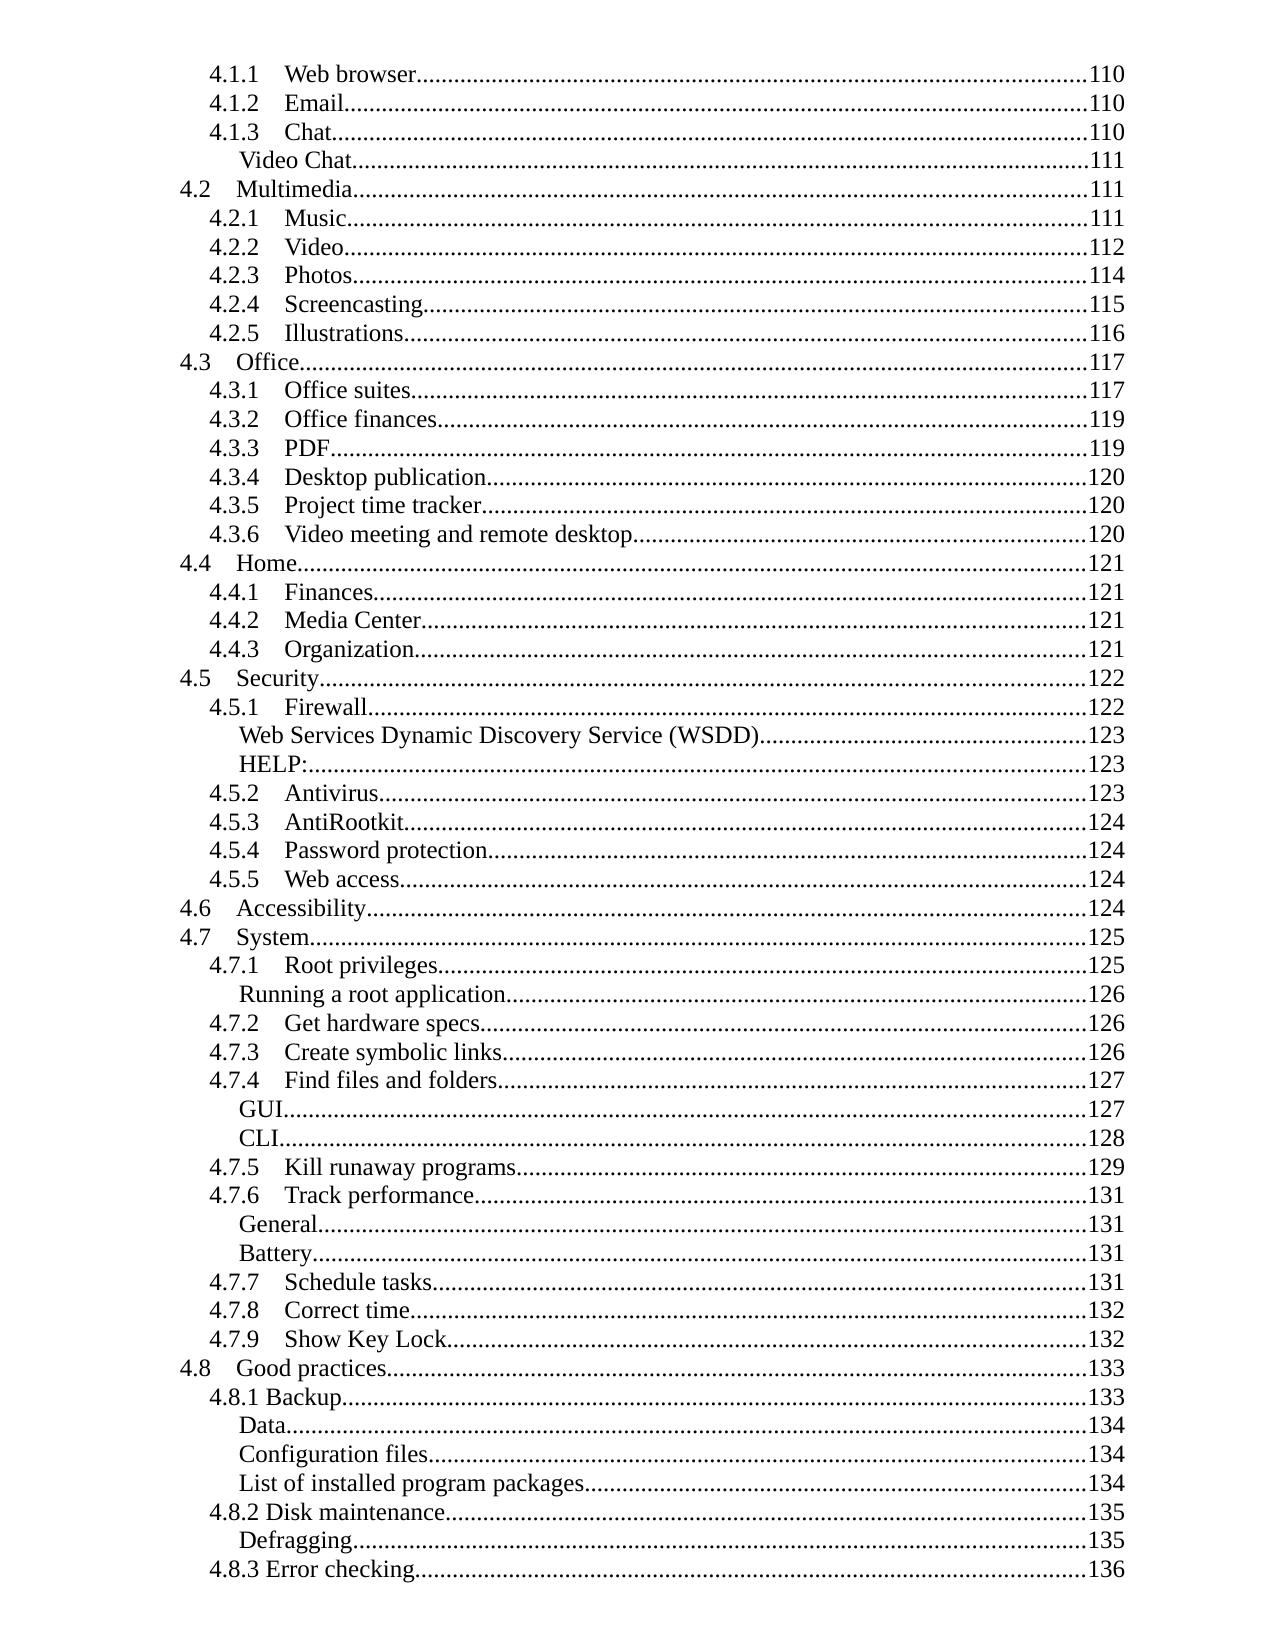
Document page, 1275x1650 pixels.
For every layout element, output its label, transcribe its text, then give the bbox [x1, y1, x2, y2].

text 4.1.3 Chat 110 [209, 117, 1125, 145]
text 4.7.9 Show Key Lock 132 [209, 1324, 1125, 1353]
text 4.3.2 Office finances 119 [209, 404, 1125, 433]
text 4.4.2 Media Center 121 [209, 605, 1125, 634]
text 4.1.2 Email 110 [209, 88, 1125, 117]
text GUI 127 [238, 1094, 1125, 1123]
text Battery 131 [238, 1238, 1125, 1267]
text 4.1.1 Web browser 110 [209, 59, 1125, 88]
text List of installed program packages 134 [238, 1468, 1125, 1497]
text 4.5.1 Firewall 122 [209, 692, 1125, 720]
text 4.5.4 Password protection 124 [209, 835, 1125, 864]
text 4.3.6 Video meeting and remote desktop 120 [209, 519, 1125, 548]
text Defragging 135 [238, 1525, 1125, 1554]
text 4.7.6 Track performance 131 [209, 1180, 1125, 1209]
text 4.8.3 Error checking 136 [209, 1554, 1125, 1583]
text Web Services Dynamic Discovery Service (WSDD) 123 [238, 720, 1125, 749]
text 4.2.3 Photos 114 [209, 260, 1125, 289]
text 4.8.1 Backup 133 [209, 1382, 1125, 1410]
text 4.2.2 Video 112 [209, 232, 1125, 260]
text 4.3.5 Project time tracker 120 [209, 490, 1125, 519]
text 4.7.3 Create symbolic links 126 [209, 1037, 1125, 1065]
text CLI 128 [238, 1123, 1125, 1152]
text 4.7.4 Find files and folders 127 [209, 1065, 1125, 1094]
text 4.7.2 Get hardware specs 126 [209, 1008, 1125, 1037]
text 4.8.2 Disk maintenance 135 [209, 1497, 1125, 1525]
text 4.2.5 Illustrations 116 [209, 318, 1125, 347]
text 4.4.3 Organization 121 [209, 634, 1125, 663]
text 4.4.1 Finances 121 [209, 577, 1125, 605]
text 4.2.1 Music 111 [209, 203, 1125, 232]
text 4.3.3 PDF 119 [209, 433, 1125, 462]
text 4.5.2 Antivirus 123 [209, 778, 1125, 807]
text 4.3.4 Desktop publication 120 [209, 462, 1125, 490]
text General 131 [238, 1209, 1125, 1238]
text Running a root application 126 [238, 979, 1125, 1008]
text 4.3.1 Office suites 117 [209, 375, 1125, 404]
text Video Chat 111 [238, 145, 1125, 174]
text HELP: 123 [238, 749, 1125, 778]
text 4.7.1 Root privileges 125 [209, 950, 1125, 979]
text 4.7.5 Kill runaway programs 129 [209, 1152, 1125, 1180]
text 4.7.7 Schedule tasks 131 [209, 1267, 1125, 1295]
text Data 134 [238, 1410, 1125, 1439]
text 4.7.8 Correct time 132 [209, 1295, 1125, 1324]
text Configuration files 134 [238, 1439, 1125, 1468]
text 4.5.5 Web access 124 [209, 864, 1125, 893]
text 4.2.4 Screencasting 115 [209, 289, 1125, 318]
text 4.5.3 AntiRootkit 124 [209, 807, 1125, 835]
